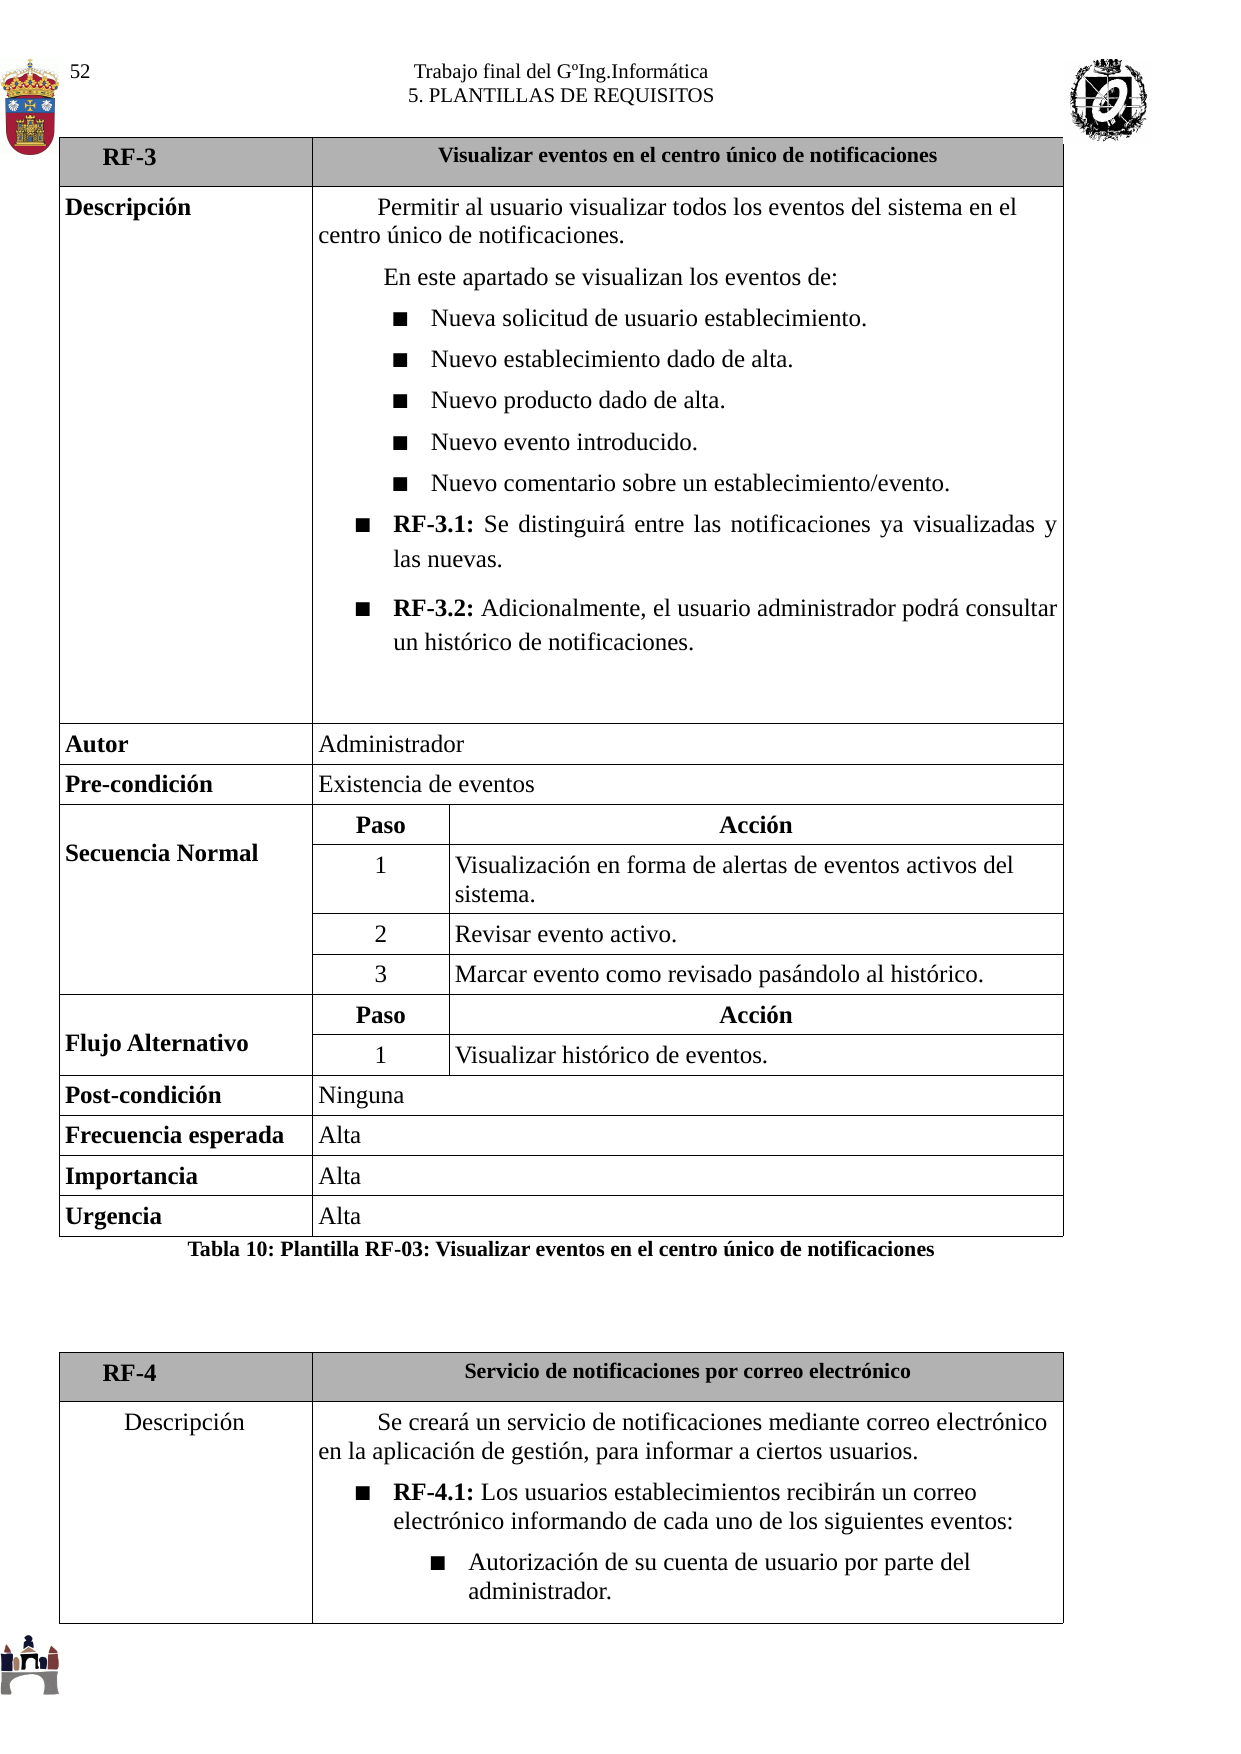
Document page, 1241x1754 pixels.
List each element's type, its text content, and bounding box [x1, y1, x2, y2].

table_header Visualizar eventos en el centro único de notificaciones [313, 138, 1063, 186]
table_cell 3 [313, 955, 449, 994]
table_cell Existencia de eventos [313, 765, 1063, 804]
table_cell 2 [313, 914, 449, 953]
table_cell Visualización en forma de alertas de eventos activos del sistema. [450, 845, 1063, 913]
table_cell Pre-condición [60, 765, 312, 804]
table_cell Administrador [313, 724, 1063, 763]
table_cell Se creará un servicio de notificaciones mediante correo electrónico en la aplicación de gestión, para informar a ciertos usuarios. RF-4.1: Los usuarios establecimientos recibirán un correo electrónico informando de cada uno de los siguientes eventos: Autorización de su cuenta de usuario por parte del administrador. Creación de su cuenta de usuario, a la espera de validación por parte del administrador. Nuevo comentario acerca de uno de sus establecimientos o eventos. RF-4.2: El administrador recibirá un correo electrónico informando de cada uno de los siguientes eventos: Nueva solicitud de creación de cuenta de usuario. Nuevo establecimiento dado de alta. [313, 1402, 1063, 1623]
table_cell 1 [313, 845, 449, 913]
picture [1063, 59, 1152, 144]
table_cell Descripción [60, 187, 312, 723]
table_cell Autor [60, 724, 312, 763]
table_cell Paso [313, 995, 449, 1034]
table_cell Importancia [60, 1156, 312, 1195]
table_cell Marcar evento como revisado pasándolo al histórico. [450, 955, 1063, 994]
table_cell Alta [313, 1156, 1063, 1195]
table_cell Frecuencia esperada [60, 1116, 312, 1155]
table_cell Descripción [60, 1402, 312, 1623]
table_cell Visualizar histórico de eventos. [450, 1035, 1063, 1074]
table_cell Permitir al usuario visualizar todos los eventos del sistema en el centro único de notificaciones. En este apartado se visualizan los eventos de: Nueva solicitud de usuario establecimiento. Nuevo establecimiento dado de alta. Nuevo producto dado de alta. Nuevo evento introducido. Nuevo comentario sobre un establecimiento/evento. RF-3.1: Se distinguirá entre las notificaciones ya visualizadas y las nuevas. RF-3.2: Adicionalmente, el usuario administrador podrá consultar un histórico de notificaciones. [313, 187, 1063, 723]
picture [0, 1634, 59, 1695]
table_cell Acción [450, 805, 1063, 844]
table_cell Secuencia Normal [60, 805, 312, 994]
picture [0, 59, 59, 155]
table_cell 1 [313, 1035, 449, 1074]
table_cell Urgencia [60, 1196, 312, 1236]
table_cell Flujo Alternativo [60, 995, 312, 1074]
table_cell Paso [313, 805, 449, 844]
table_header [60, 1353, 312, 1401]
table_header Servicio de notificaciones por correo electrónico [313, 1353, 1063, 1401]
table_cell Revisar evento activo. [450, 914, 1063, 953]
table_cell Acción [450, 995, 1063, 1034]
text Tabla 10: Plantilla RF-03: Visualizar eventos en el centro único de notificaciones [59, 1237, 1063, 1261]
table_cell Post-condición [60, 1076, 312, 1115]
table_cell Ninguna [313, 1076, 1063, 1115]
table_header [60, 138, 312, 186]
table_cell Alta [313, 1196, 1063, 1236]
table_cell Alta [313, 1116, 1063, 1155]
